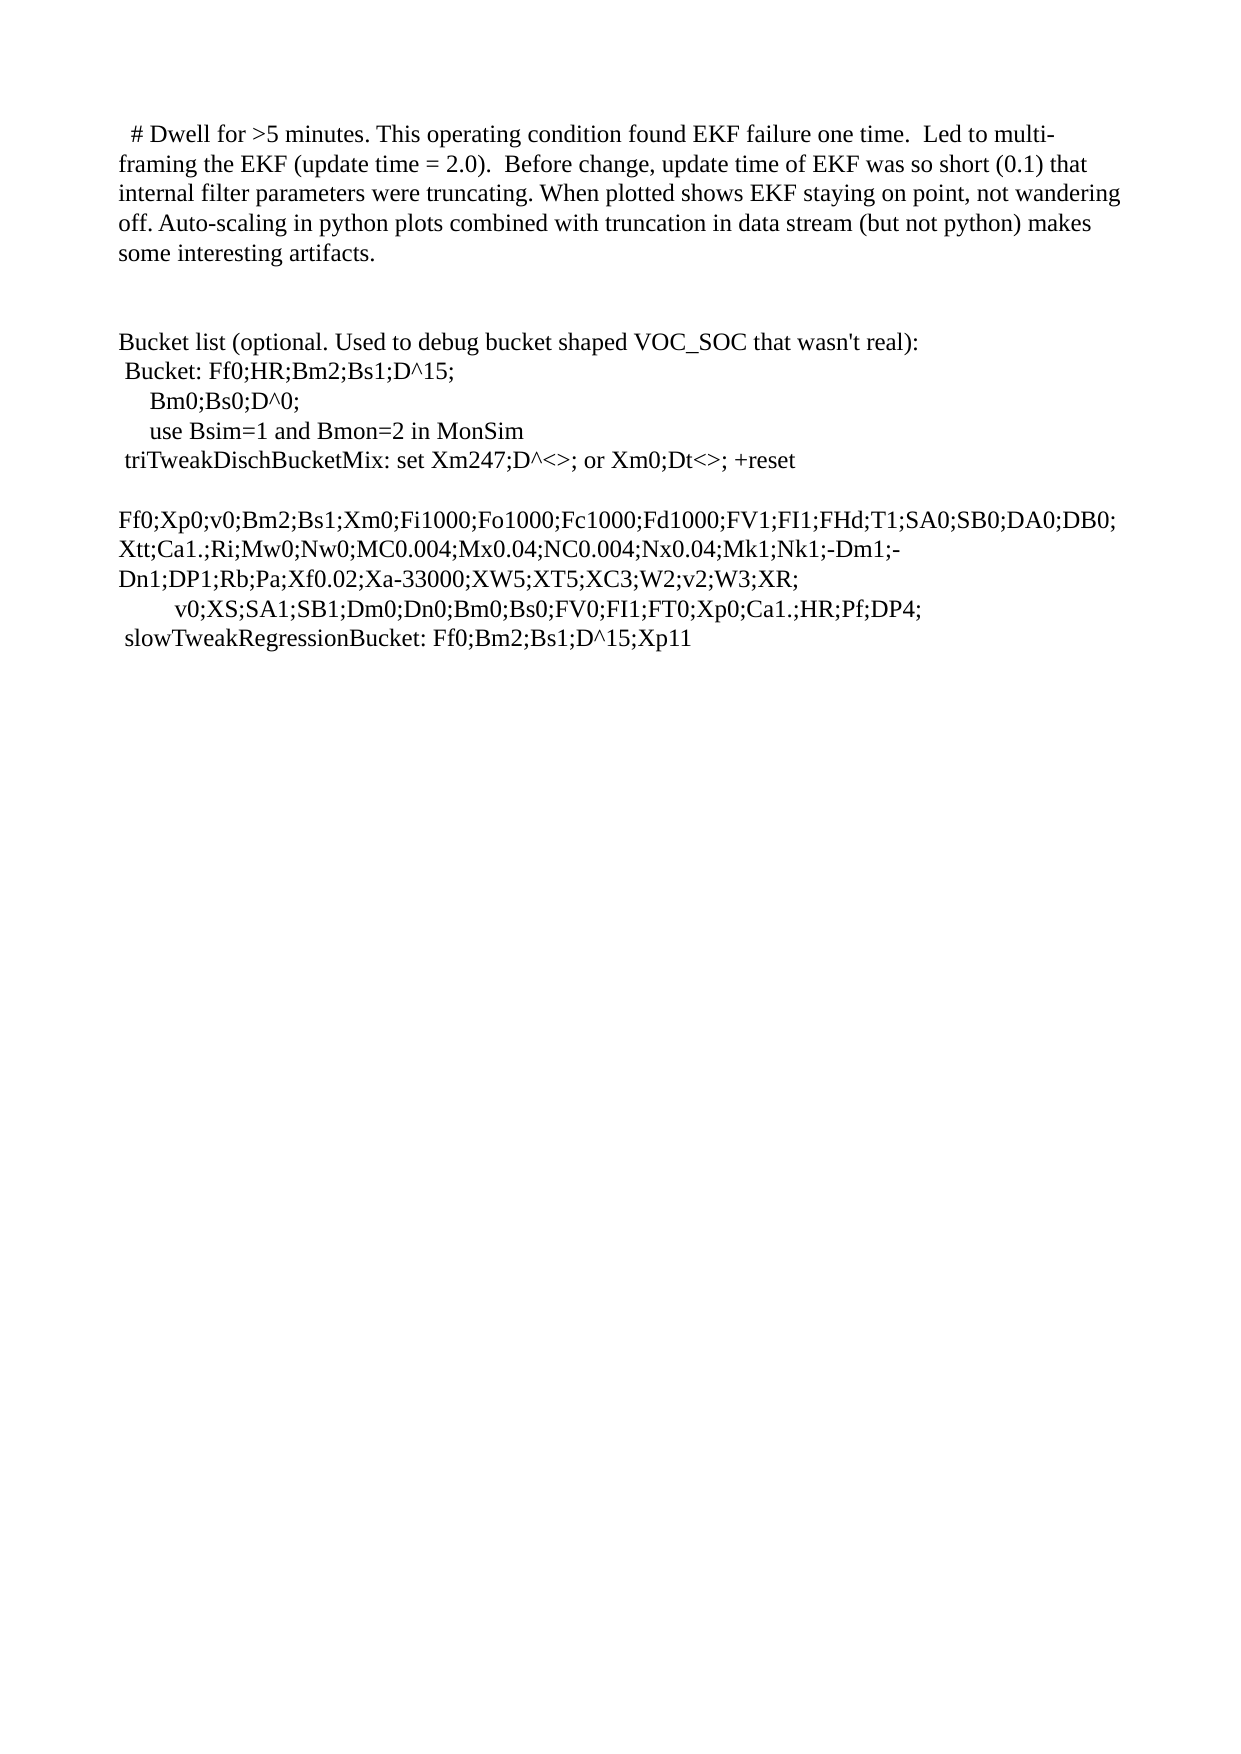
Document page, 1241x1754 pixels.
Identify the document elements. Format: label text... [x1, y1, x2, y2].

text use Bsim=1 and Bmon=2 in MonSim [118, 415, 1122, 444]
text # Dwell for >5 minutes. This operating condition found EKF failure one time. Led to multi-framing the EKF (update time = 2.0). Before change, update time of EKF was so short (0.1) that internal filter parameters were truncating. When plotted shows EKF staying on point, not wandering off. Auto-scaling in python plots combined with truncation in data stream (but not python) makes some interesting artifacts. [118, 118, 1122, 267]
text Ff0;Xp0;v0;Bm2;Bs1;Xm0;Fi1000;Fo1000;Fc1000;Fd1000;FV1;FI1;FHd;T1;SA0;SB0;DA0;DB0;Xtt;Ca1.;Ri;Mw0;Nw0;MC0.004;Mx0.04;NC0.004;Nx0.04;Mk1;Nk1;-Dm1;-Dn1;DP1;Rb;Pa;Xf0.02;Xa-33000;XW5;XT5;XC3;W2;v2;W3;XR; [118, 474, 1122, 593]
text Bucket list (optional. Used to debug bucket shaped VOC_SOC that wasn't real): [118, 326, 1122, 355]
text v0;XS;SA1;SB1;Dm0;Dn0;Bm0;Bs0;FV0;FI1;FT0;Xp0;Ca1.;HR;Pf;DP4; [118, 593, 1122, 623]
text Bucket: Ff0;HR;Bm2;Bs1;D^15; [118, 355, 1122, 385]
text slowTweakRegressionBucket: Ff0;Bm2;Bs1;D^15;Xp11 [118, 623, 1122, 652]
text triTweakDischBucketMix: set Xm247;D^<>; or Xm0;Dt<>; +reset [118, 444, 1122, 474]
text Bm0;Bs0;D^0; [118, 385, 1122, 415]
